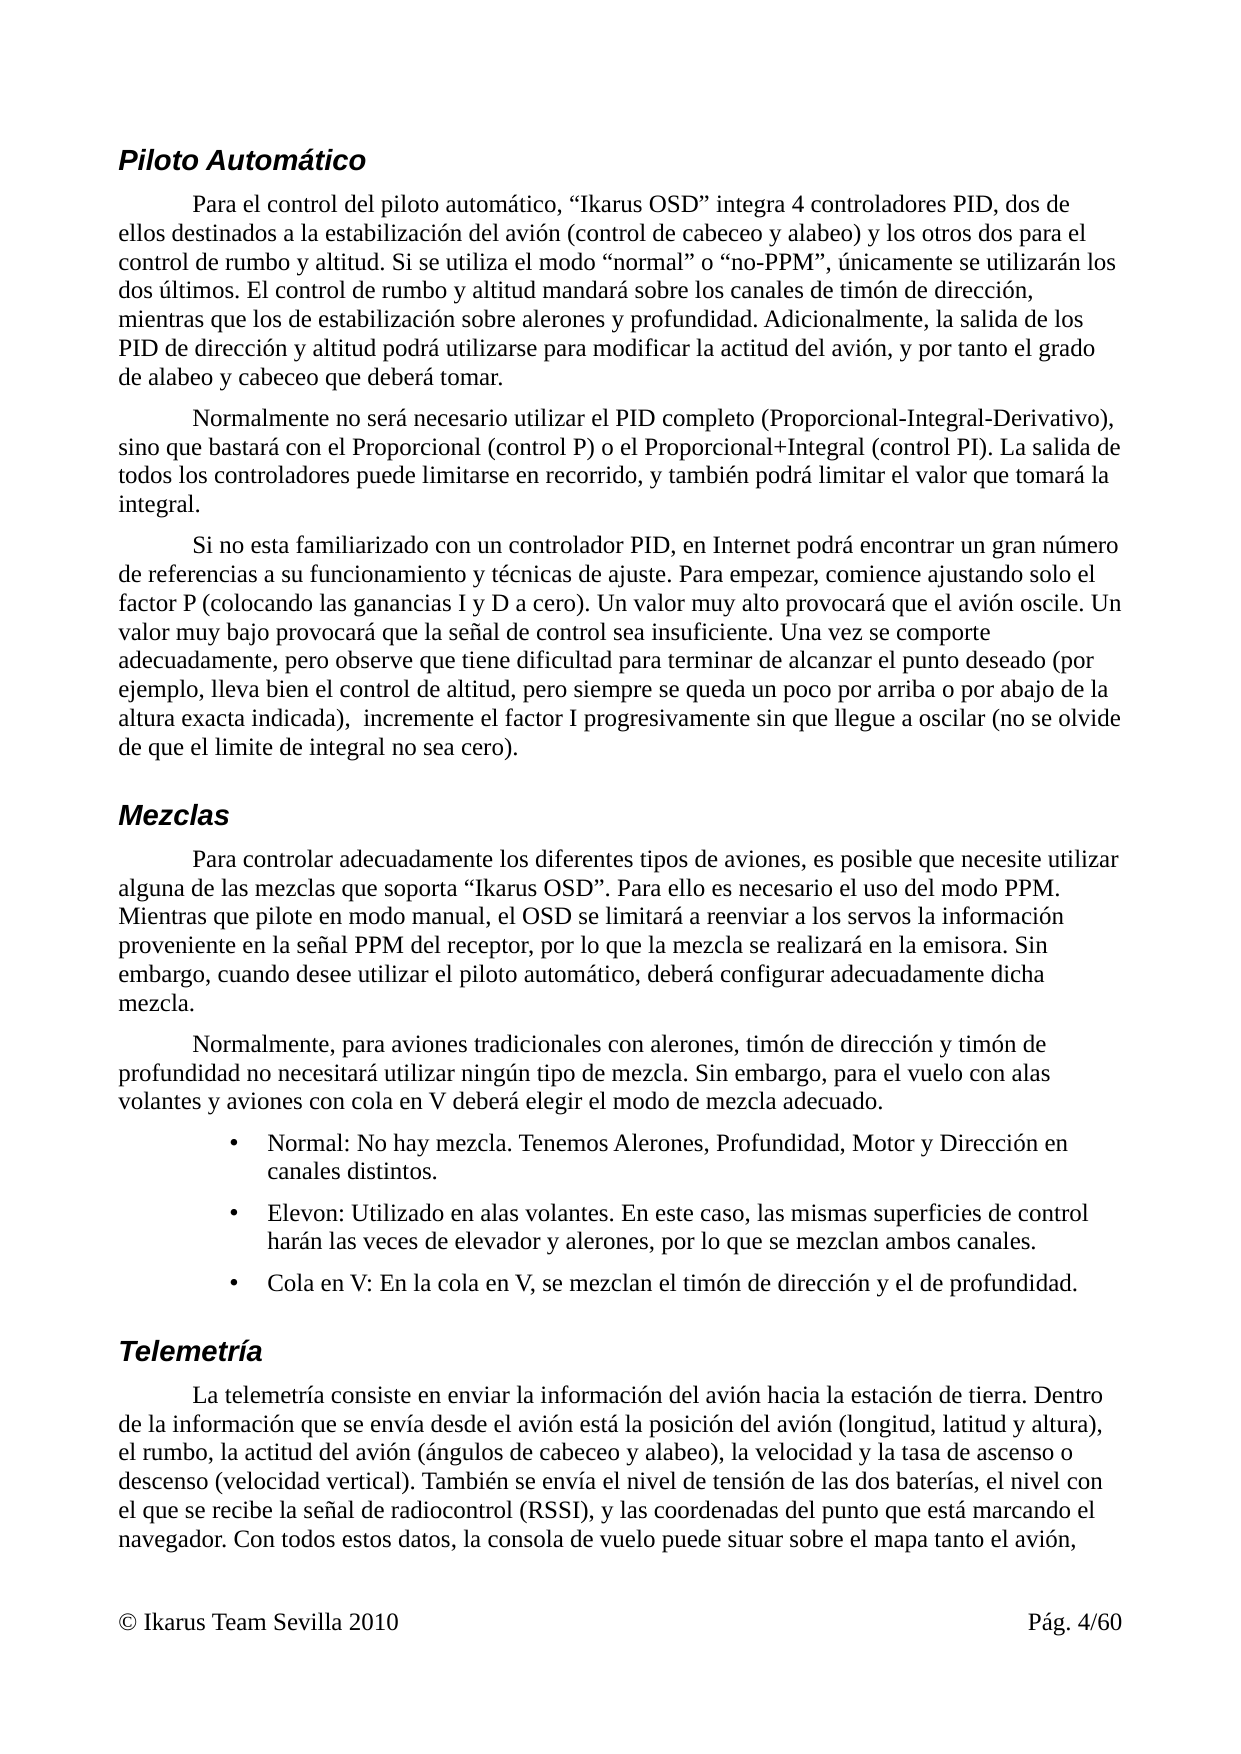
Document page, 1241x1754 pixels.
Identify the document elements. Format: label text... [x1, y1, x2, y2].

text Si no esta familiarizado con un controlador PID, en Internet podrá encontrar un gran número de referencias a su funcionamiento y técnicas de ajuste. Para empezar, comience ajustando solo el factor P (colocando las ganancias I y D a cero). Un valor muy alto provocará que el avión oscile. Un valor muy bajo provocará que la señal de control sea insuficiente. Una vez se comporte adecuadamente, pero observe que tiene dificultad para terminar de alcanzar el punto deseado (por ejemplo, lleva bien el control de altitud, pero siempre se queda un poco por arriba o por abajo de la altura exacta indicada), incremente el factor I progresivamente sin que llegue a oscilar (no se olvide de que el limite de integral no sea cero). [118, 530, 1122, 760]
list Cola en V: En la cola en V, se mezclan el timón de dirección y el de profundidad. [229, 1268, 1122, 1296]
text Normalmente, para aviones tradicionales con alerones, timón de dirección y timón de profundidad no necesitará utilizar ningún tipo de mezcla. Sin embargo, para el vuelo con alas volantes y aviones con cola en V deberá elegir el modo de mezcla adecuado. [118, 1029, 1122, 1115]
subtitle Piloto Automático [118, 143, 1122, 177]
list Normal: No hay mezcla. Tenemos Alerones, Profundidad, Motor y Dirección en canales distintos. [229, 1128, 1122, 1185]
subtitle Mezclas [118, 798, 1122, 831]
text Para controlar adecuadamente los diferentes tipos de aviones, es posible que necesite utilizar alguna de las mezclas que soporta “Ikarus OSD”. Para ello es necesario el uso del modo PPM. Mientras que pilote en modo manual, el OSD se limitará a reenviar a los servos la información proveniente en la señal PPM del receptor, por lo que la mezcla se realizará en la emisora. Sin embargo, cuando desee utilizar el piloto automático, deberá configurar adecuadamente dicha mezcla. [118, 844, 1122, 1016]
subtitle Telemetría [118, 1334, 1122, 1367]
text La telemetría consiste en enviar la información del avión hacia la estación de tierra. Dentro de la información que se envía desde el avión está la posición del avión (longitud, latitud y altura), el rumbo, la actitud del avión (ángulos de cabeceo y alabeo), la velocidad y la tasa de ascenso o descenso (velocidad vertical). También se envía el nivel de tensión de las dos baterías, el nivel con el que se recibe la señal de radiocontrol (RSSI), y las coordenadas del punto que está marcando el navegador. Con todos estos datos, la consola de vuelo puede situar sobre el mapa tanto el avión, [118, 1380, 1122, 1552]
list Elevon: Utilizado en alas volantes. En este caso, las mismas superficies de control harán las veces de elevador y alerones, por lo que se mezclan ambos canales. [229, 1198, 1122, 1255]
text Para el control del piloto automático, “Ikarus OSD” integra 4 controladores PID, dos de ellos destinados a la estabilización del avión (control de cabeceo y alabeo) y los otros dos para el control de rumbo y altitud. Si se utiliza el modo “normal” o “no-PPM”, únicamente se utilizarán los dos últimos. El control de rumbo y altitud mandará sobre los canales de timón de dirección, mientras que los de estabilización sobre alerones y profundidad. Adicionalmente, la salida de los PID de dirección y altitud podrá utilizarse para modificar la actitud del avión, y por tanto el grado de alabeo y cabeceo que deberá tomar. [118, 189, 1122, 390]
text Normalmente no será necesario utilizar el PID completo (Proporcional-Integral-Derivativo), sino que bastará con el Proporcional (control P) o el Proporcional+Integral (control PI). La salida de todos los controladores puede limitarse en recorrido, y también podrá limitar el valor que tomará la integral. [118, 403, 1122, 518]
